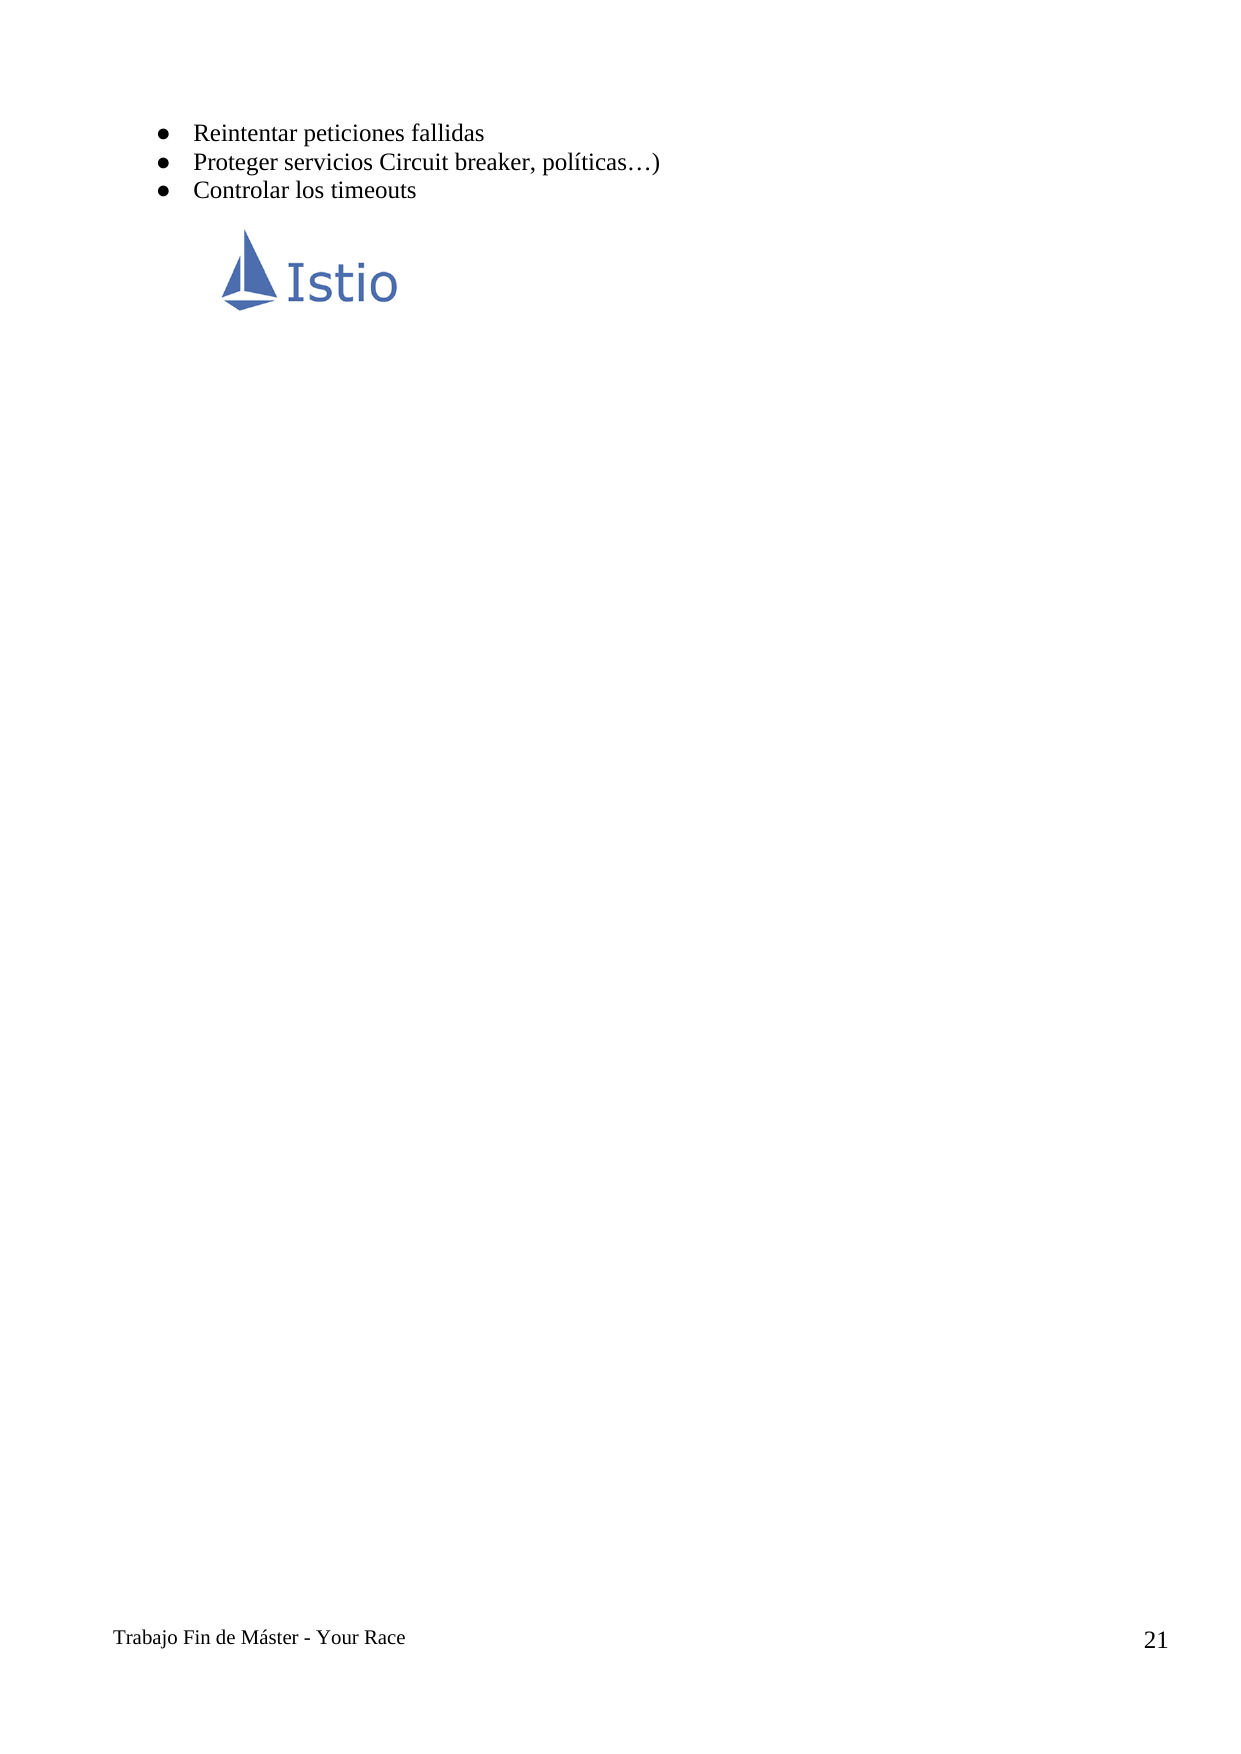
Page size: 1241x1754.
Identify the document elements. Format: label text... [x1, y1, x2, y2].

picture [118, 204, 497, 338]
list Reintentar peticiones fallidas [156, 118, 1122, 147]
list Controlar los timeouts [156, 176, 1122, 204]
list Proteger servicios Circuit breaker, políticas…) [156, 147, 1122, 176]
